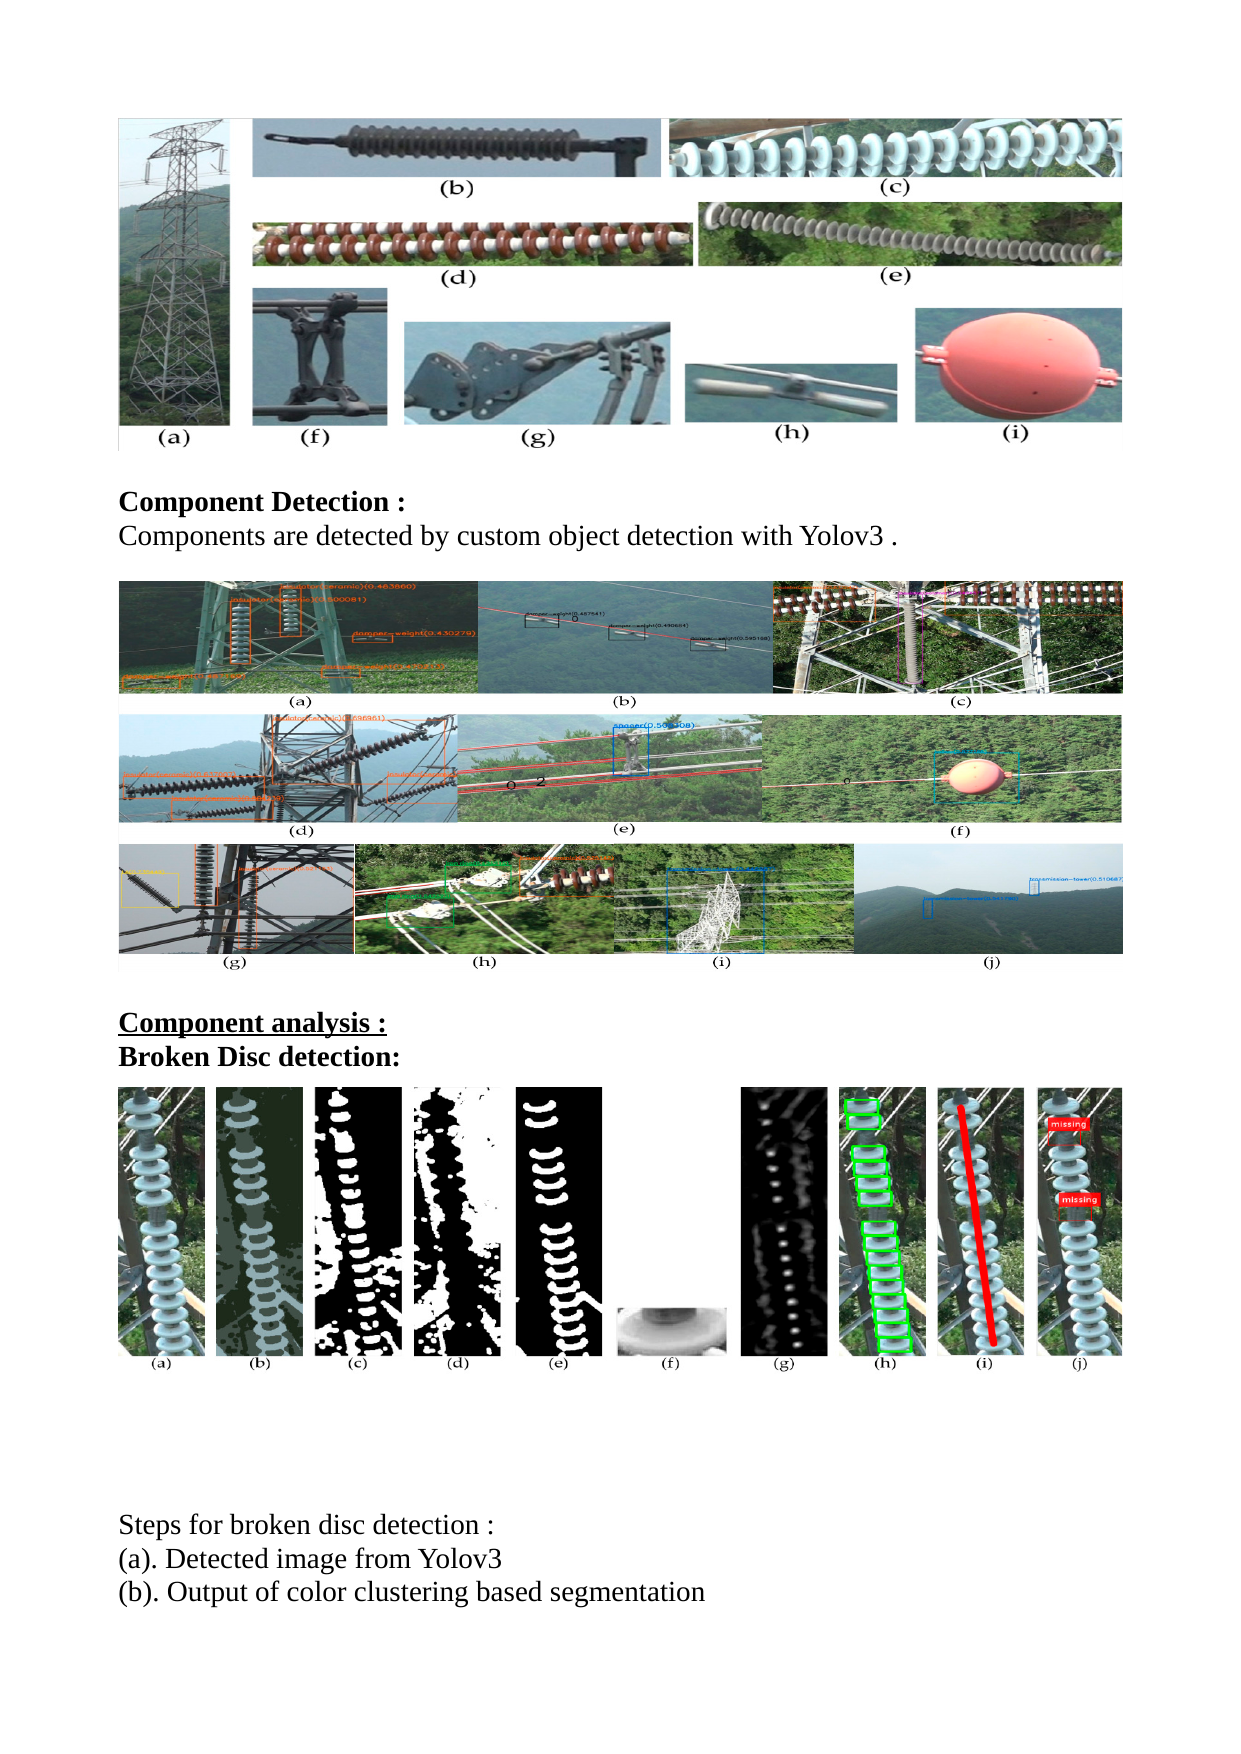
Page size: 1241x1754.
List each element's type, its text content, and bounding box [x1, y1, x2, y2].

picture [118, 118, 1123, 451]
text (a). Detected image from Yolov3 [118, 1541, 1122, 1574]
text [118, 1374, 1122, 1474]
picture [118, 581, 1123, 972]
text Broken Disc detection: [118, 1039, 1122, 1087]
text Component Detection : [118, 484, 1122, 518]
text Components are detected by custom object detection with Yolov3 . [118, 518, 1122, 551]
text Steps for broken disc detection : [118, 1507, 1122, 1541]
text (b). Output of color clustering based segmentation [118, 1574, 1122, 1608]
text Component analysis : [118, 1005, 1122, 1039]
picture [118, 1087, 1123, 1374]
